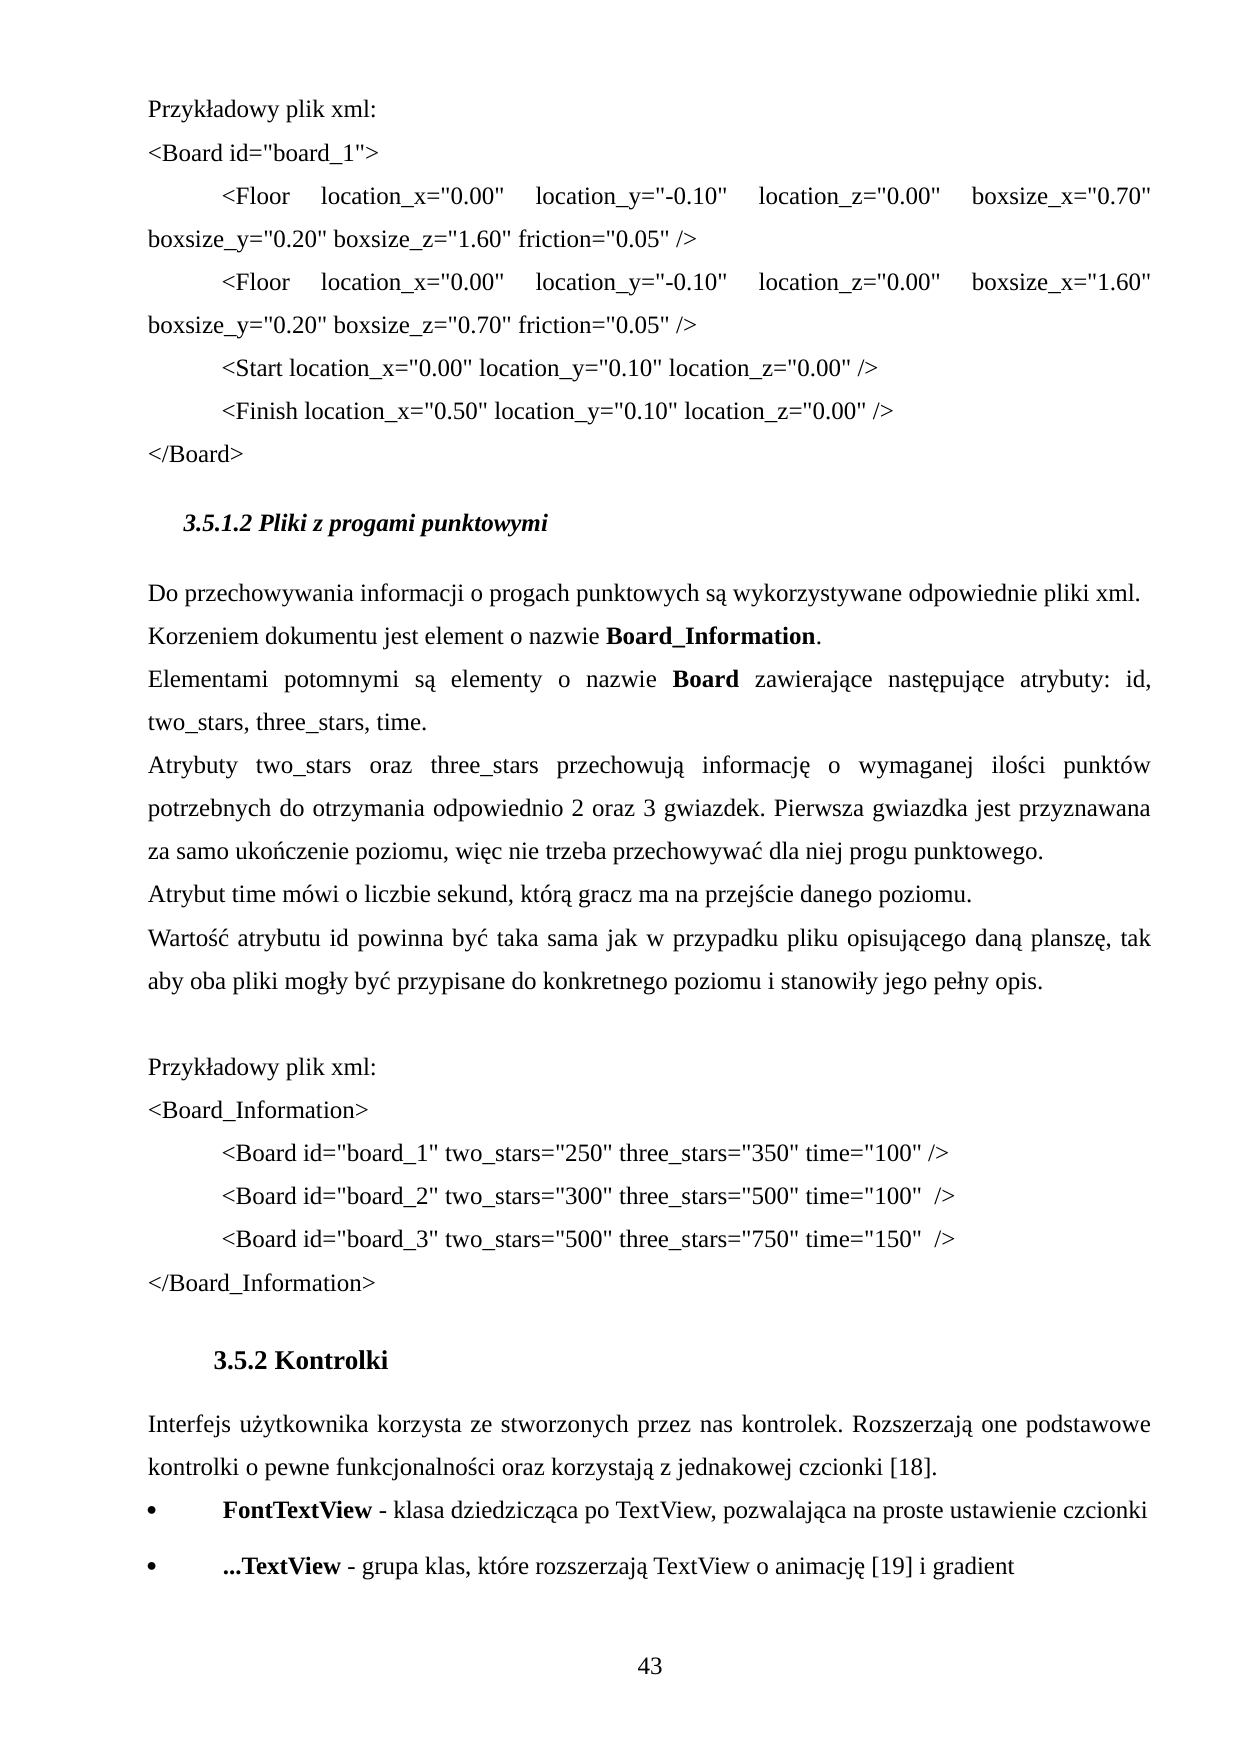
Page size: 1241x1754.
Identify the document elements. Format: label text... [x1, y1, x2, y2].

text Atrybuty two_stars oraz three_stars przechowują informację o wymaganej ilości punktów potrzebnych do otrzymania odpowiednio 2 oraz 3 gwiazdek. Pierwsza gwiazdka jest przyznawana za samo ukończenie poziomu, więc nie trzeba przechowywać dla niej progu punktowego. [148, 750, 1152, 865]
text <Board id="board_1" two_stars="250" three_stars="350" time="100" /> [148, 1138, 1152, 1167]
subtitle Kontrolki [207, 1344, 1152, 1375]
text Interfejs użytkownika korzysta ze stworzonych przez nas kontrolek. Rozszerzają one podstawowe kontrolki o pewne funkcjonalności oraz korzystają z jednakowej czcionki [18]. [148, 1409, 1152, 1481]
text <Board id="board_2" two_stars="300" three_stars="500" time="100" /> [148, 1181, 1152, 1210]
text <Start location_x="0.00" location_y="0.10" location_z="0.00" /> [148, 353, 1152, 382]
text Wartość atrybutu id powinna być taka sama jak w przypadku pliku opisującego daną planszę, tak aby oba pliki mogły być przypisane do konkretnego poziomu i stanowiły jego pełny opis. [148, 923, 1152, 994]
text Przykładowy plik xml: [148, 94, 1152, 123]
text Atrybut time mówi o liczbie sekund, którą gracz ma na przejście danego poziomu. [148, 879, 1152, 908]
text </Board> [148, 439, 1152, 468]
text <Finish location_x="0.50" location_y="0.10" location_z="0.00" /> [148, 396, 1152, 425]
text </Board_Information> [148, 1268, 1152, 1296]
list FontTextView - klasa dziedzicząca po TextView, pozwalająca na proste ustawienie czcionki [148, 1495, 1152, 1524]
text Do przechowywania informacji o progach punktowych są wykorzystywane odpowiednie pliki xml. [148, 578, 1152, 606]
text <Floor location_x="0.00" location_y="-0.10" location_z="0.00" boxsize_x="0.70" boxsize_y="0.20" boxsize_z="1.60" friction="0.05" /> [148, 181, 1152, 253]
text <Board id="board_3" two_stars="500" three_stars="750" time="150" /> [148, 1224, 1152, 1253]
text <Board_Information> [148, 1095, 1152, 1124]
list ...TextView - grupa klas, które rozszerzają TextView o animację [19] i gradient [148, 1551, 1152, 1579]
text Przykładowy plik xml: [148, 1052, 1152, 1081]
text Korzeniem dokumentu jest element o nazwie Board_Information. [148, 621, 1152, 649]
text <Floor location_x="0.00" location_y="-0.10" location_z="0.00" boxsize_x="1.60" boxsize_y="0.20" boxsize_z="0.70" friction="0.05" /> [148, 267, 1152, 339]
text Elementami potomnymi są elementy o nazwie Board zawierające następujące atrybuty: id, two_stars, three_stars, time. [148, 664, 1152, 736]
subtitle Pliki z progami punktowymi [177, 508, 1152, 536]
text <Board id="board_1"> [148, 138, 1152, 166]
